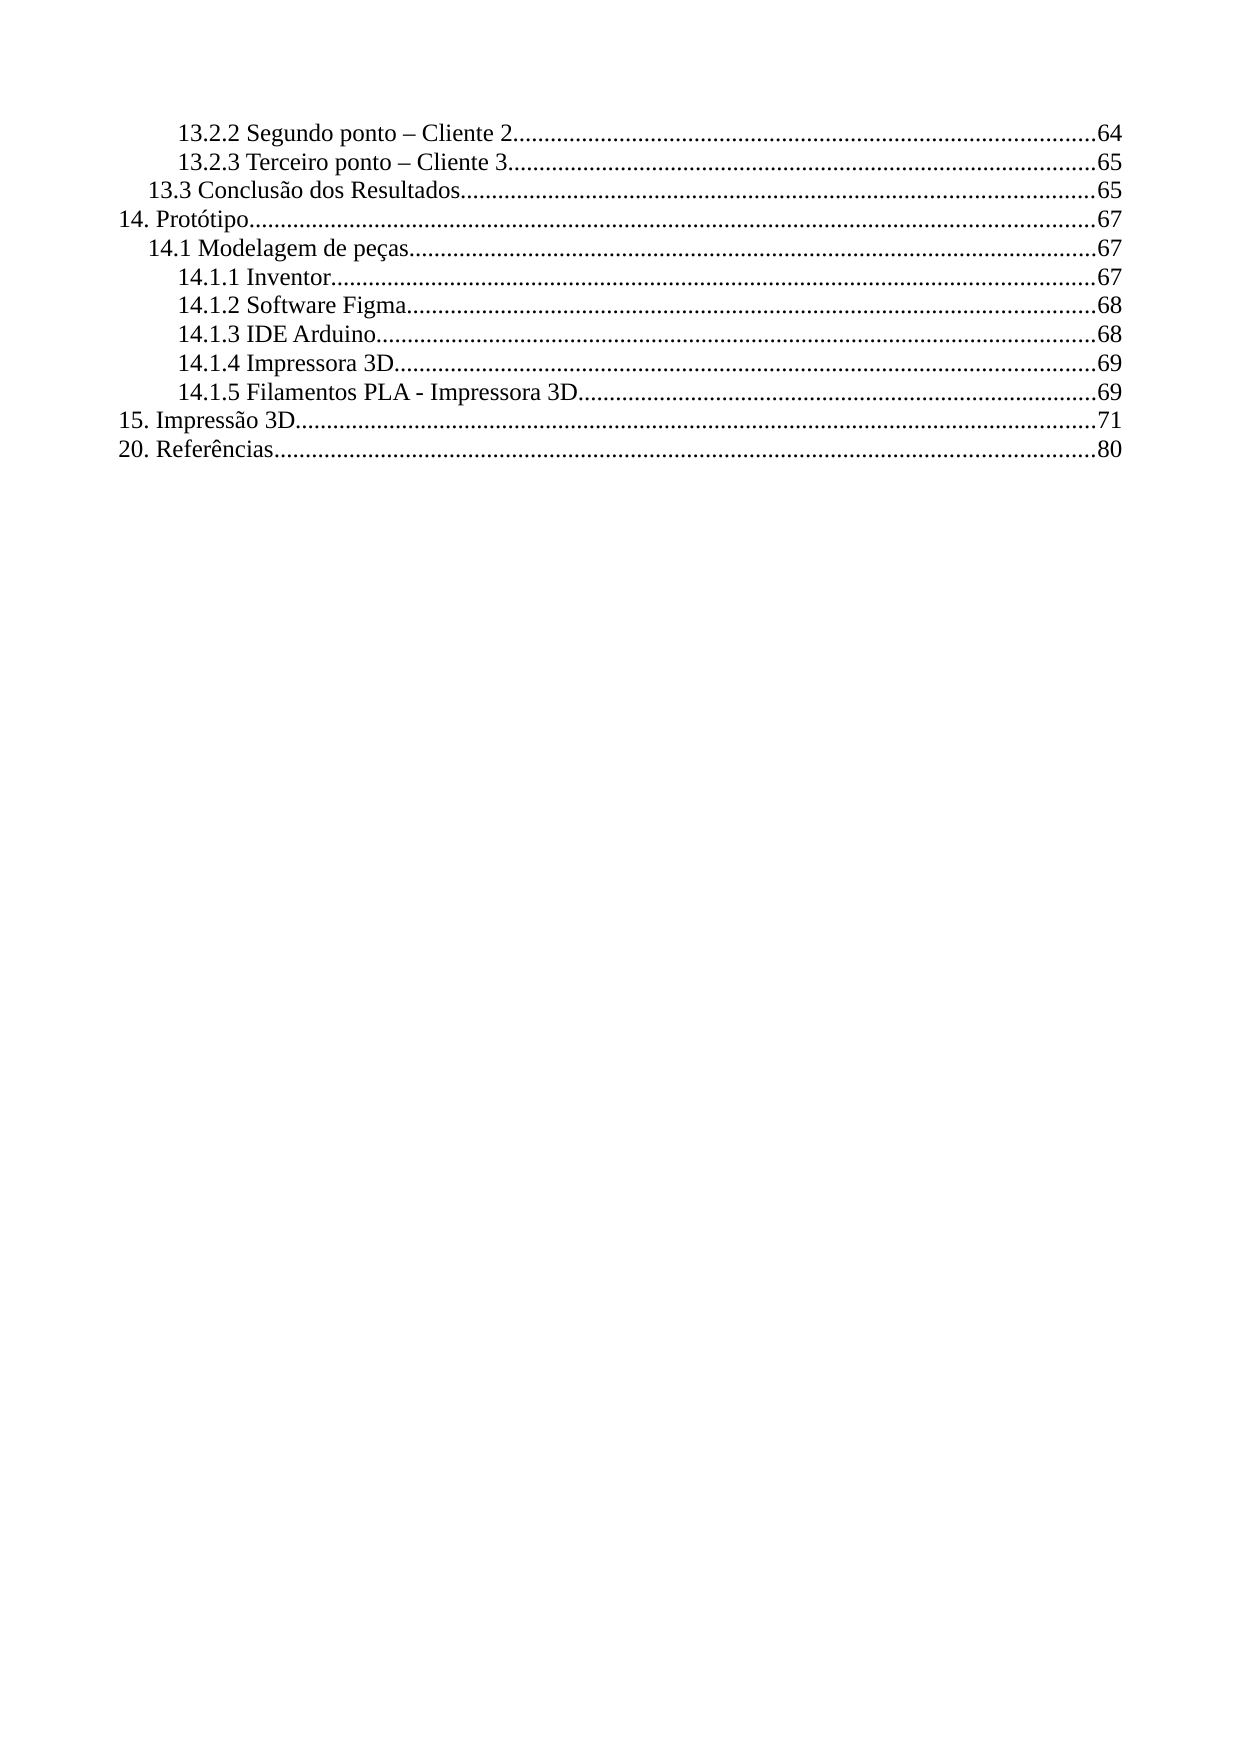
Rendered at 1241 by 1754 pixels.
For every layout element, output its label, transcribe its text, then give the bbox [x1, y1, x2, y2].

text 14.1.3 IDE Arduino 68 [177, 319, 1122, 348]
text 14.1 Modelagem de peças 67 [148, 233, 1122, 262]
text 20. Referências 80 [118, 434, 1122, 463]
text 14. Protótipo 67 [118, 204, 1122, 233]
text 14.1.4 Impressora 3D 69 [177, 348, 1122, 377]
text 13.2.2 Segundo ponto – Cliente 2 64 [177, 118, 1122, 147]
text 14.1.1 Inventor 67 [177, 262, 1122, 291]
text 14.1.5 Filamentos PLA - Impressora 3D 69 [177, 377, 1122, 406]
text 15. Impressão 3D 71 [118, 406, 1122, 434]
text 13.3 Conclusão dos Resultados 65 [148, 176, 1122, 204]
text 13.2.3 Terceiro ponto – Cliente 3 65 [177, 147, 1122, 176]
text 14.1.2 Software Figma 68 [177, 291, 1122, 319]
